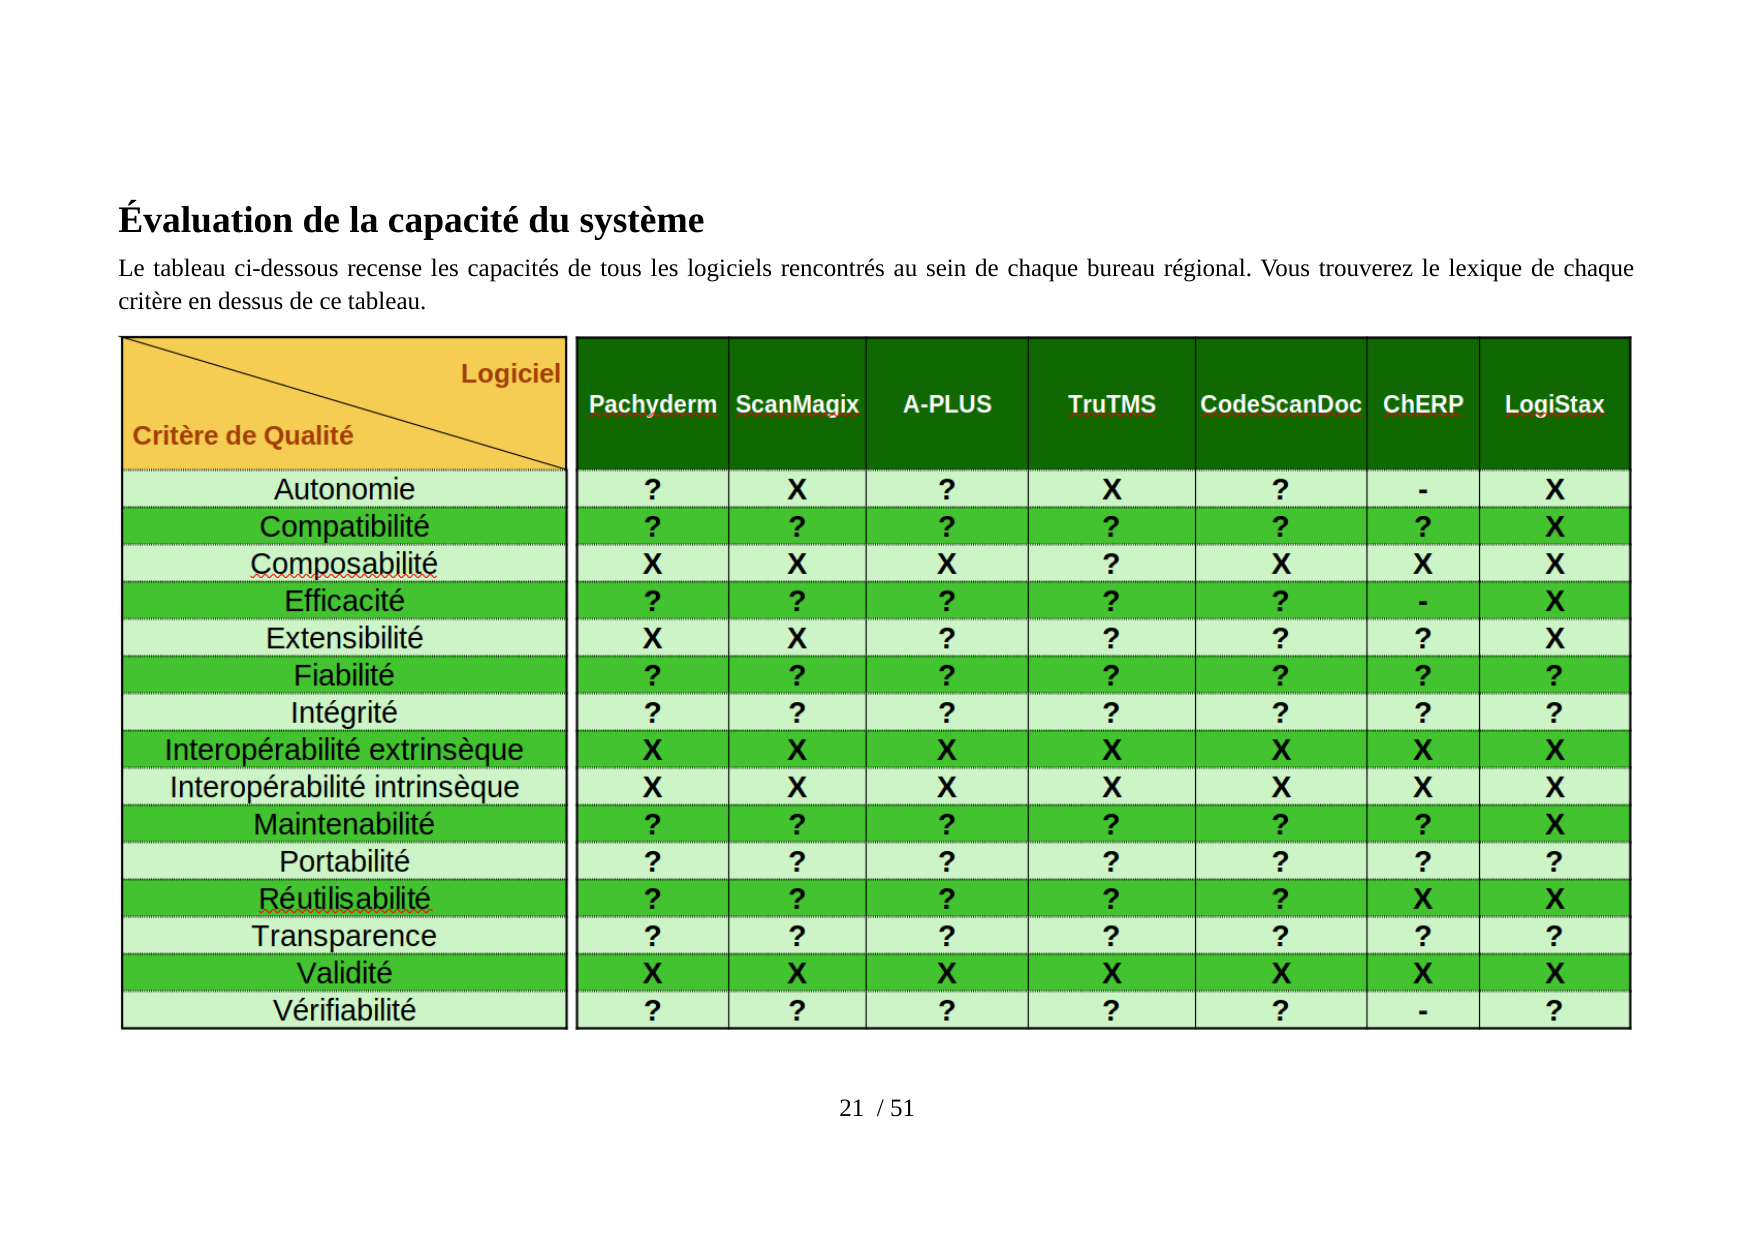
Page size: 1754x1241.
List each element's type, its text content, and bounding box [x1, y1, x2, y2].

subtitle Évaluation de la capacité du système [118, 197, 1636, 240]
text Le tableau ci-dessous recense les capacités de tous les logiciels rencontrés au sein de chaque bureau régional. Vous trouverez le lexique de chaque critère en dessus de ce tableau. [118, 253, 1636, 314]
picture [118, 333, 1636, 1033]
